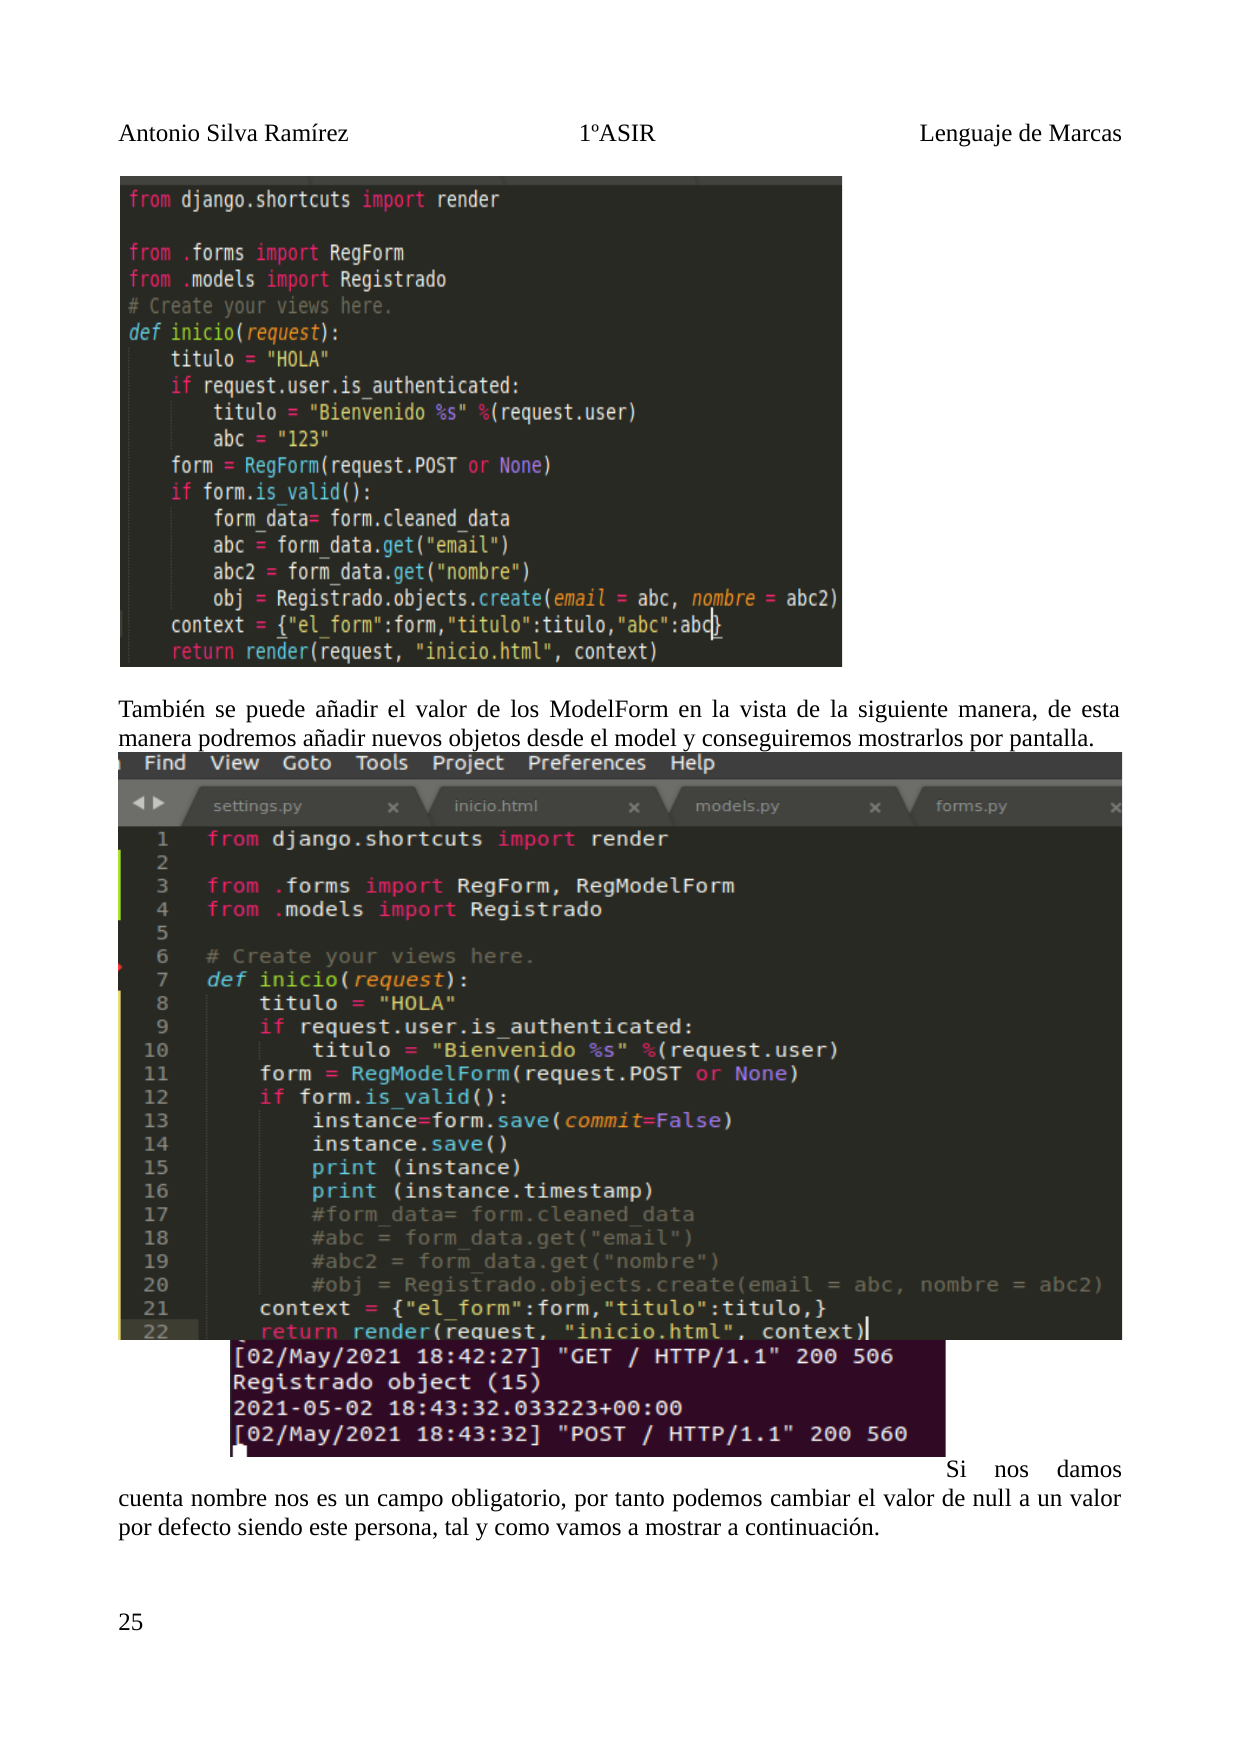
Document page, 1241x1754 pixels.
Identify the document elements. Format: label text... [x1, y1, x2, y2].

text Si nos damos cuenta nombre nos es un campo obligatorio, por tanto podemos cambiar el valor de null a un valor por defecto siendo este persona, tal y como vamos a mostrar a continuación. [118, 1454, 1122, 1541]
picture [120, 176, 843, 667]
picture [118, 752, 1123, 1457]
text También se puede añadir el valor de los ModelForm en la vista de la siguiente manera, de esta manera podremos añadir nuevos objetos desde el model y conseguiremos mostrarlos por pantalla. [118, 694, 1122, 751]
